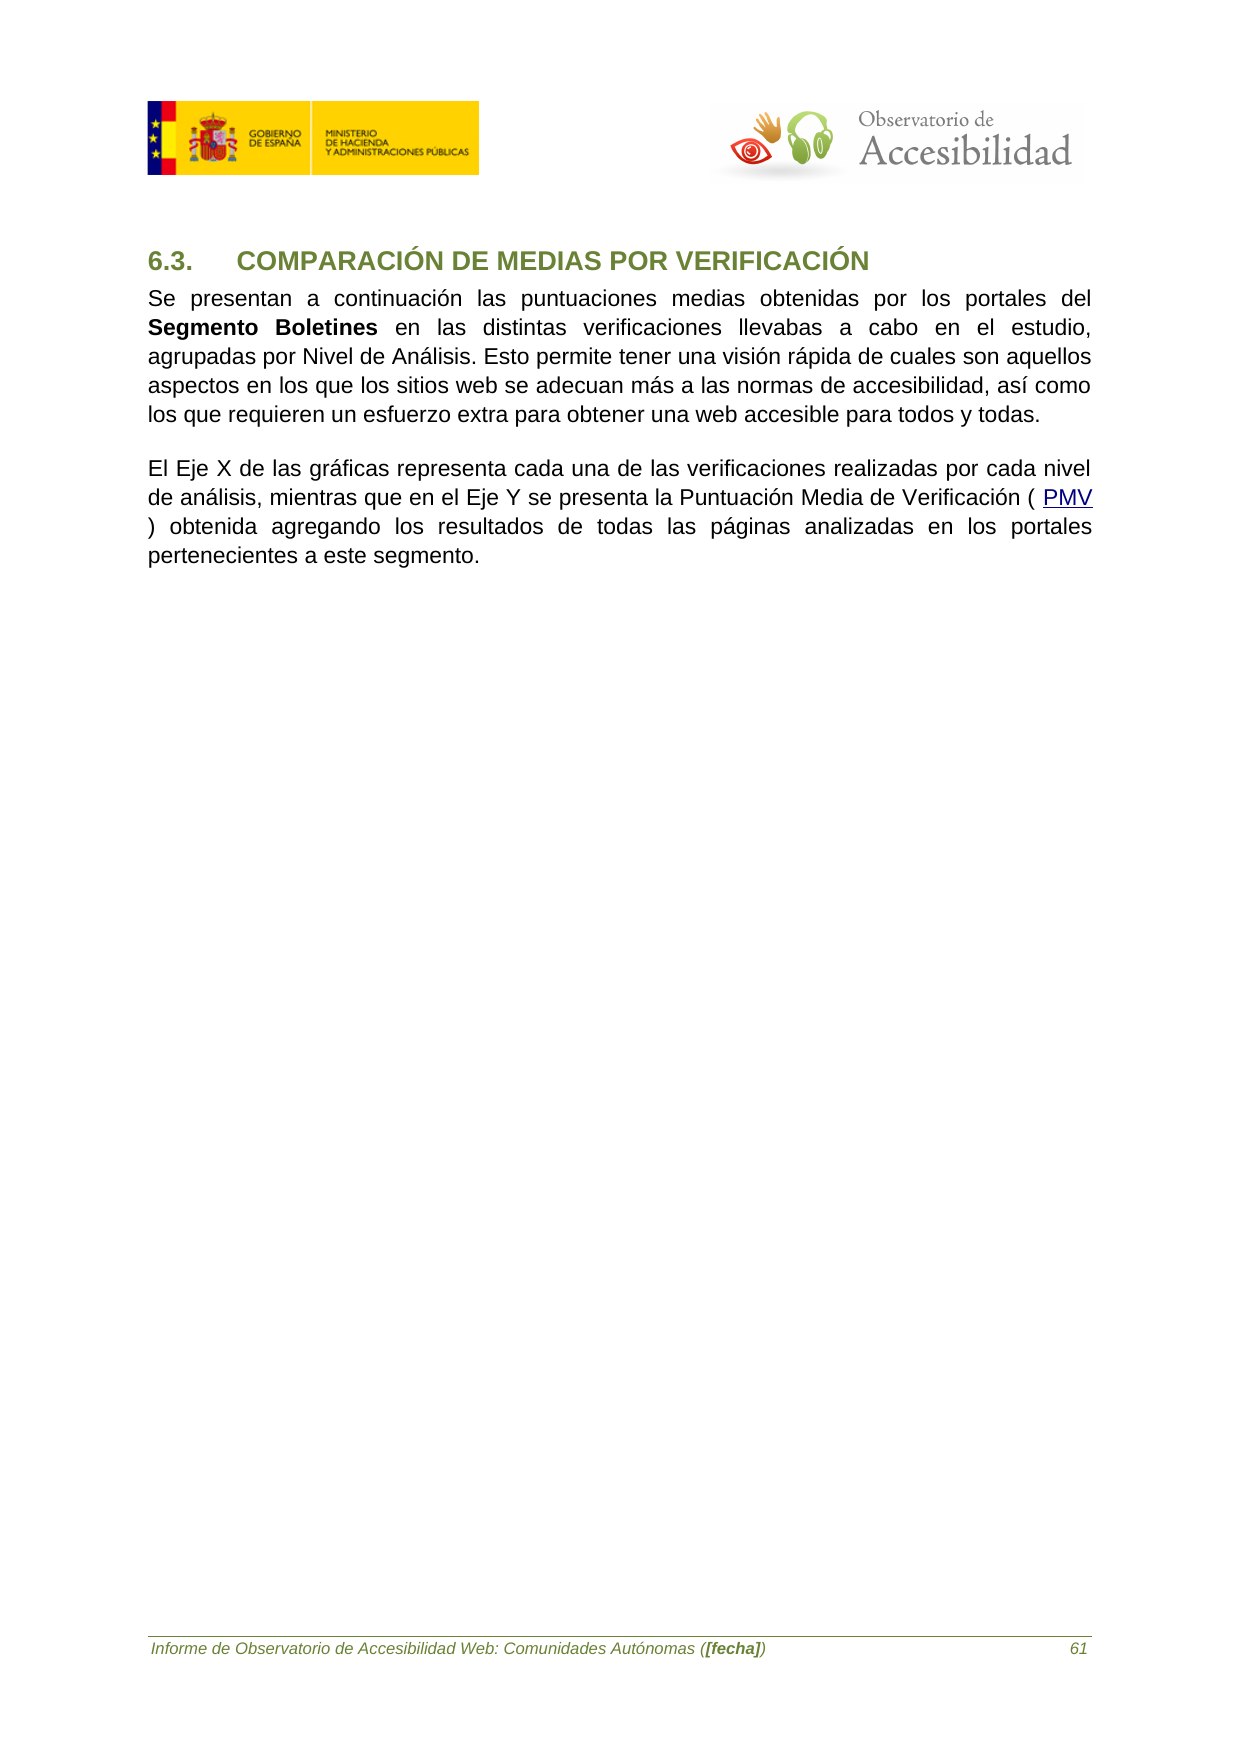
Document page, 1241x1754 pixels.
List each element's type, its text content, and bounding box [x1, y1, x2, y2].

text Se presentan a continuación las puntuaciones medias obtenidas por los portales del Segmento Boletines en las distintas verificaciones llevabas a cabo en el estudio, agrupadas por Nivel de Análisis. Esto permite tener una visión rápida de cuales son aquellos aspectos en los que los sitios web se adecuan más a las normas de accesibilidad, así como los que requieren un esfuerzo extra para obtener una web accesible para todos y todas. [148, 285, 1092, 427]
text El Eje X de las gráficas representa cada una de las verificaciones realizadas por cada nivel de análisis, mientras que en el Eje Y se presenta la Puntuación Media de Verificación ( PMV ) obtenida agregando los resultados de todas las páginas analizadas en los portales pertenecientes a este segmento. [148, 455, 1092, 568]
picture [147, 101, 479, 175]
picture [710, 102, 1086, 185]
subtitle Comparación de medias por verificación [148, 245, 1092, 276]
